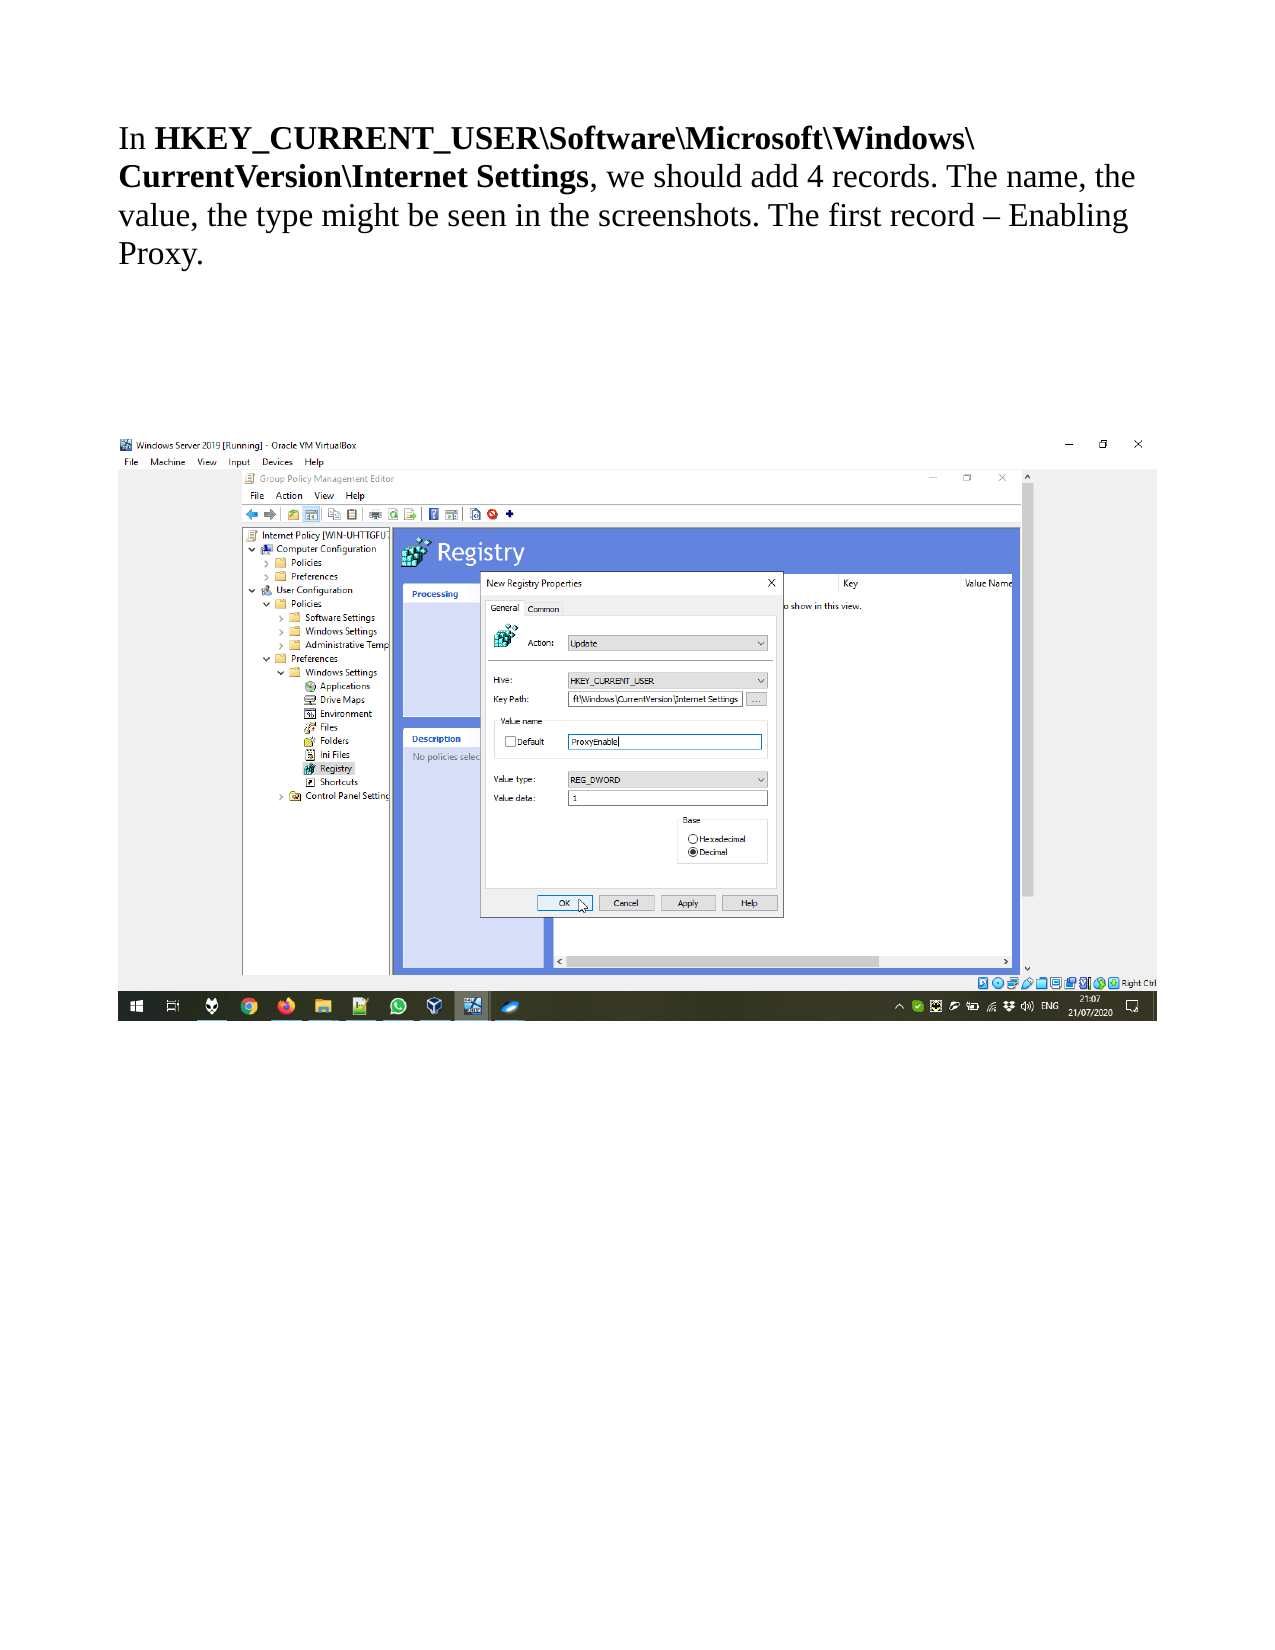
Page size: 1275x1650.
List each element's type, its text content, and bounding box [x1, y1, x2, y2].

picture [118, 436, 1157, 1021]
text In HKEY_CURRENT_USER\Software\Microsoft\Windows\CurrentVersion\Internet Settings, we should add 4 records. The name, the value, the type might be seen in the screenshots. The first record – Enabling Proxy. [118, 118, 1157, 271]
